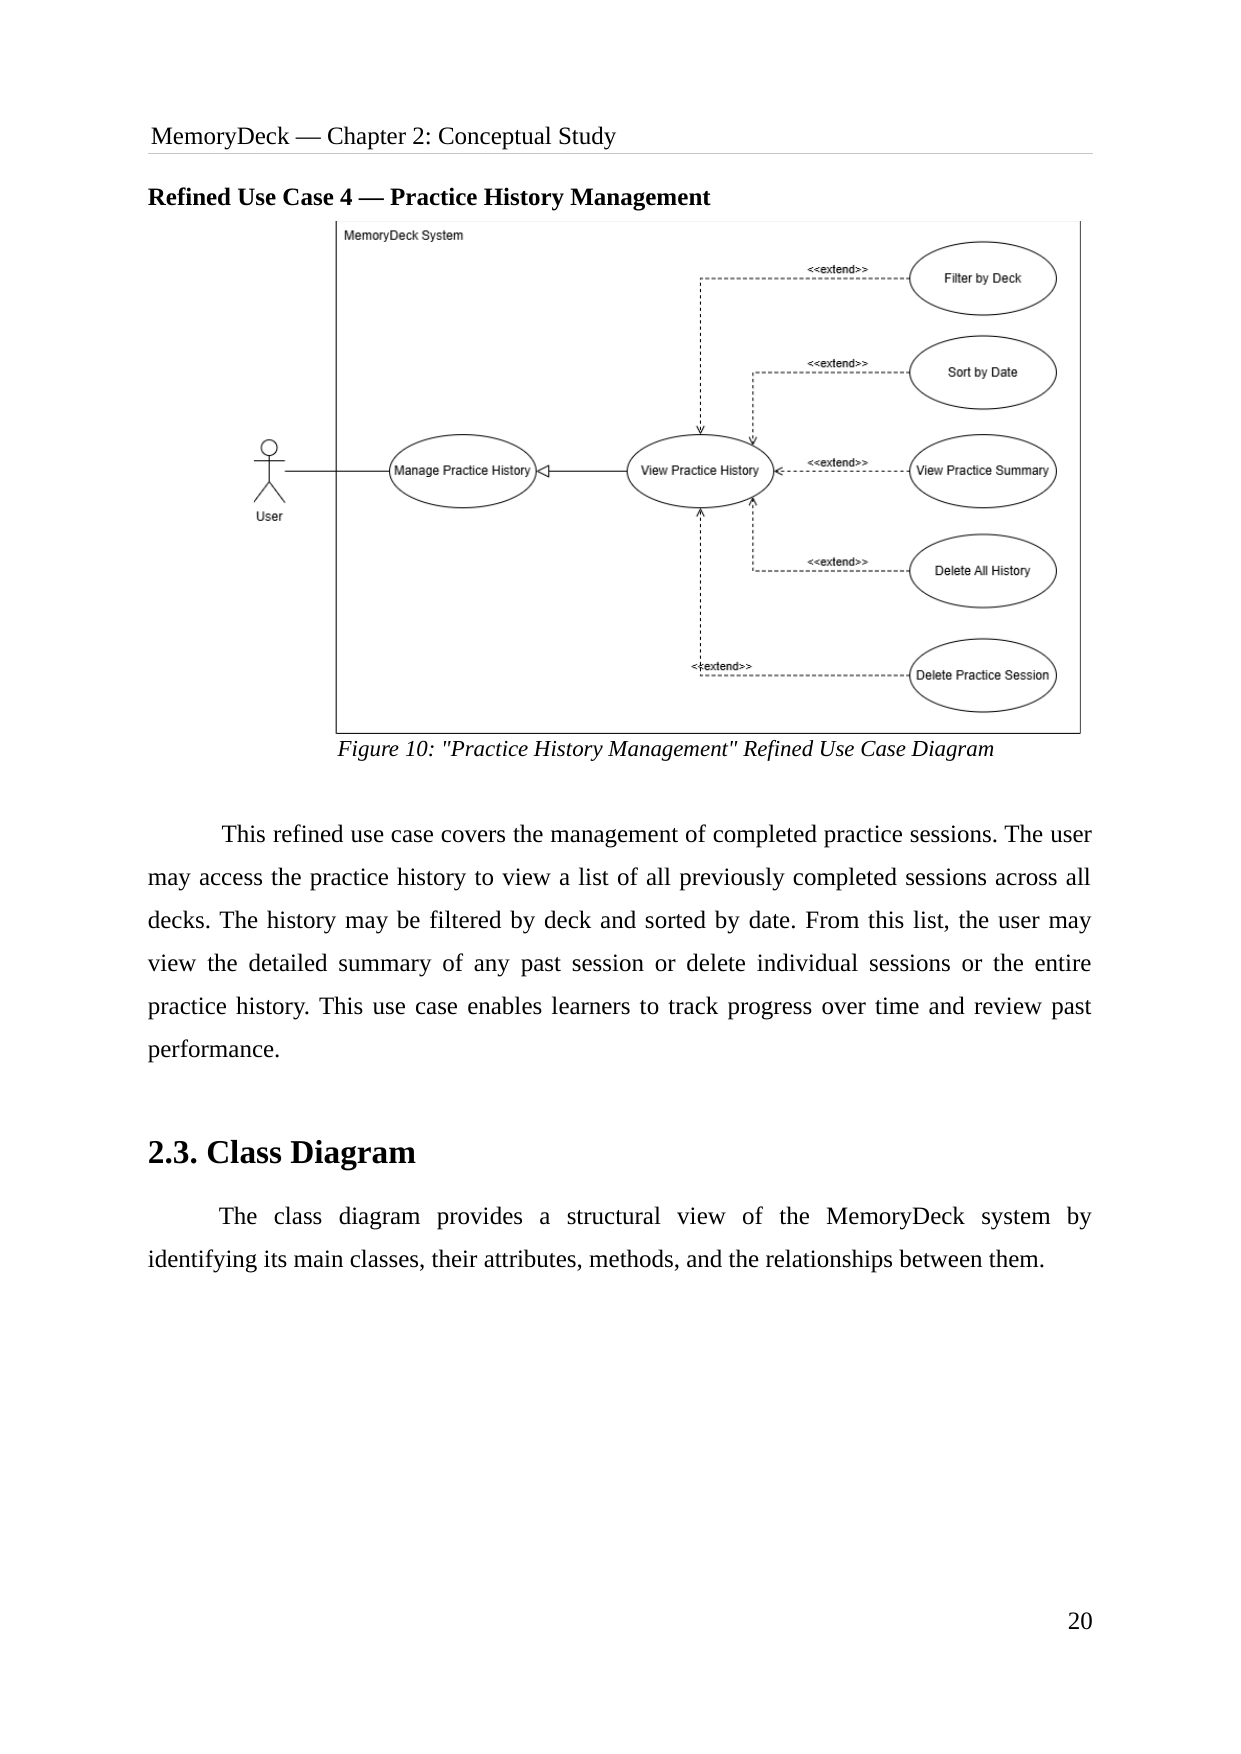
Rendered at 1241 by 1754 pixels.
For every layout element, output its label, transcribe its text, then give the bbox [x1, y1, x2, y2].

text The class diagram provides a structural view of the MemoryDeck system by identifying its main classes, their attributes, methods, and the relationships between them. [148, 1201, 1093, 1273]
subtitle Refined Use Case 4 — Practice History Management [148, 182, 1093, 211]
subtitle [254, 215, 1081, 221]
text This refined use case covers the management of completed practice sessions. The user may access the practice history to view a list of all previously completed sessions across all decks. The history may be filtered by deck and sorted by date. From this list, the user may view the detailed summary of any past session or delete individual sessions or the entire practice history. This use case enables learners to track progress over time and review past performance. [148, 241, 1093, 1063]
picture [253, 221, 1081, 735]
text Figure 10: "Practice History Management" Refined Use Case Diagram [254, 735, 1081, 761]
subtitle 2.3. Class Diagram [148, 1133, 1093, 1171]
